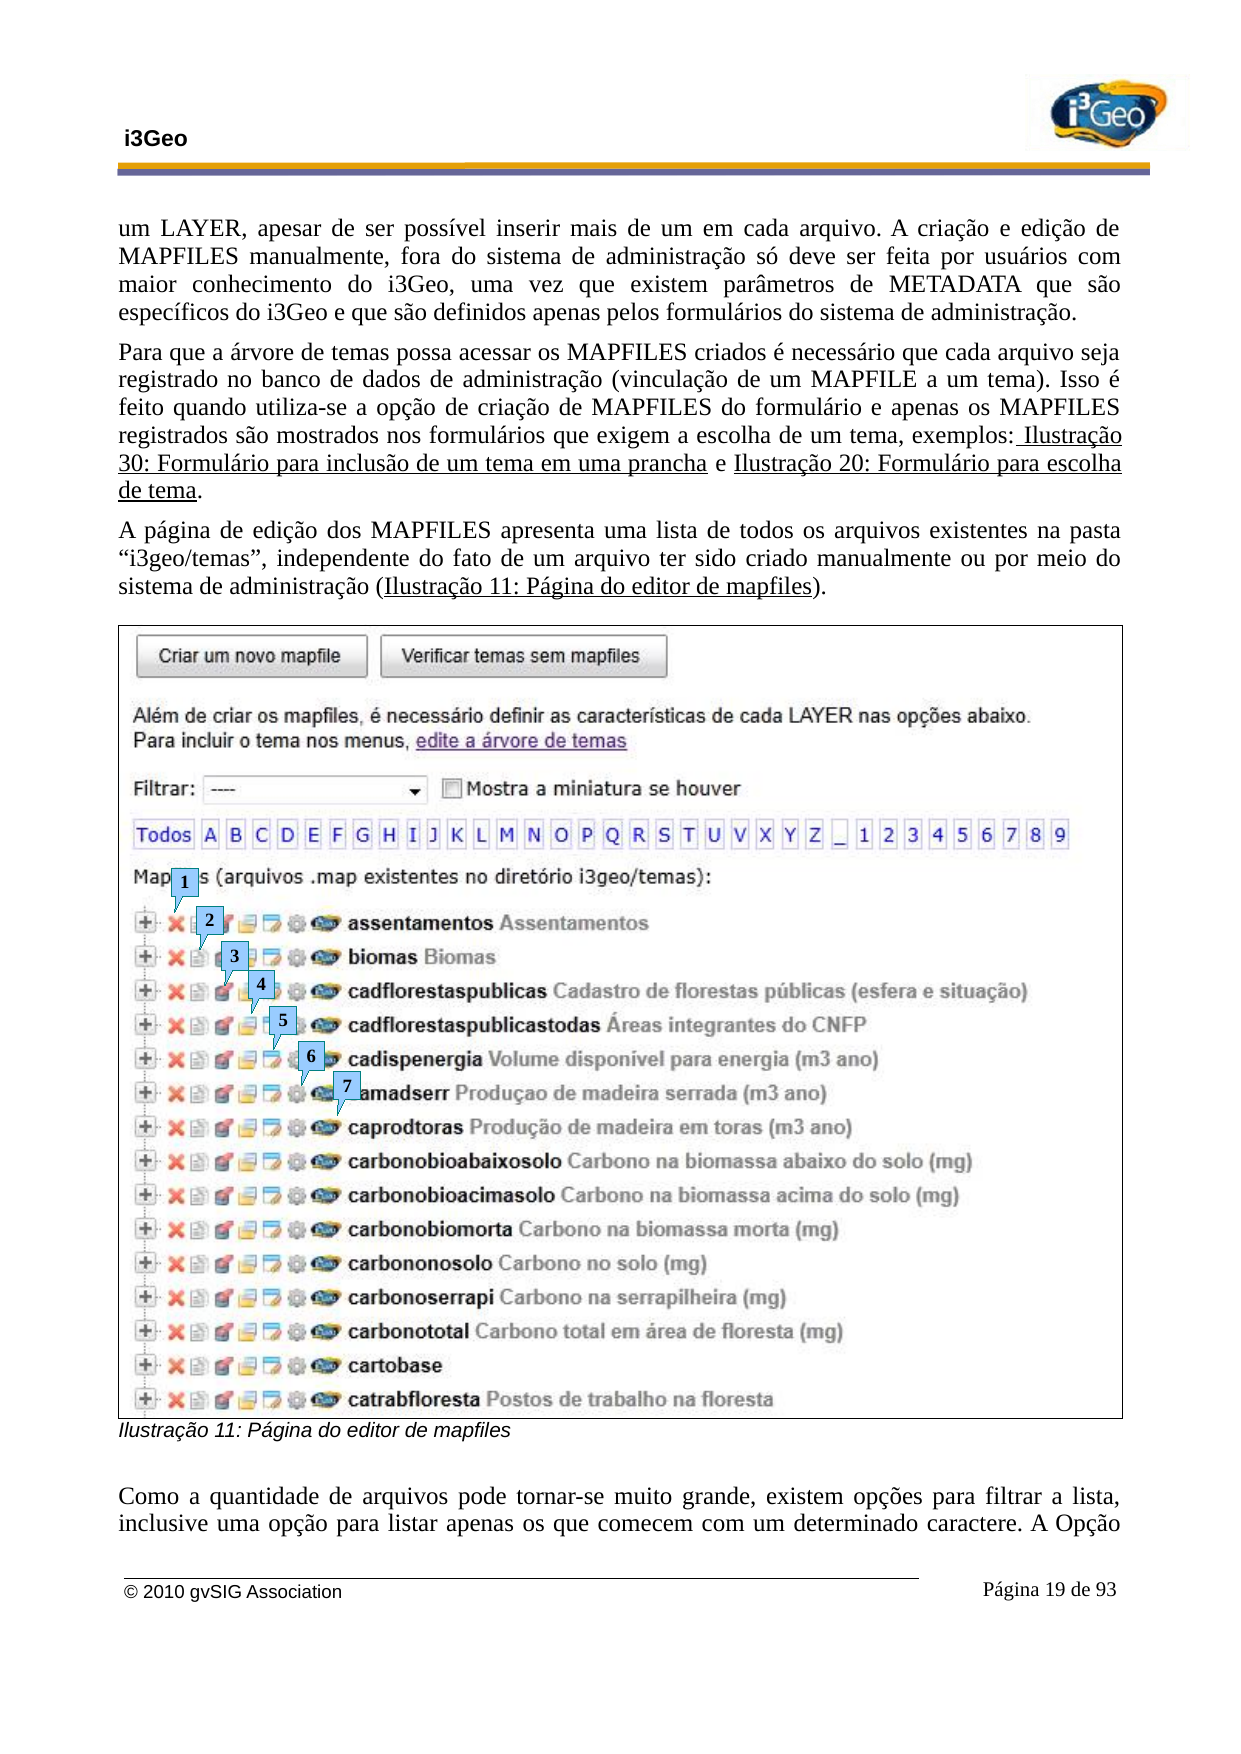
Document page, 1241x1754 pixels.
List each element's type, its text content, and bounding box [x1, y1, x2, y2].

picture [119, 626, 1122, 1418]
text A página de edição dos MAPFILES apresenta uma lista de todos os arquivos existentes na pasta “i3geo/temas”, independente do fato de um arquivo ter sido criado manualmente ou por meio do sistema de administração (Ilustração 11: Página do editor de mapfiles). [118, 517, 1122, 600]
text um LAYER, apesar de ser possível inserir mais de um em cada arquivo. A criação e edição de MAPFILES manualmente, fora do sistema de administração só deve ser feita por usuários com maior conhecimento do i3Geo, uma vez que existem parâmetros de METADATA que são específicos do i3Geo e que são definidos apenas pelos formulários do sistema de administração. [118, 214, 1122, 325]
text Para que a árvore de temas possa acessar os MAPFILES criados é necessário que cada arquivo seja registrado no banco de dados de administração (vinculação de um MAPFILE a um tema). Isso é feito quando utiliza-se a opção de criação de MAPFILES do formulário e apenas os MAPFILES registrados são mostrados nos formulários que exigem a escolha de um tema, exemplos: Ilustração 30: Formulário para inclusão de um tema em uma prancha e Ilustração 20: Formulário para escolha de tema. [118, 338, 1122, 504]
picture [1025, 74, 1191, 151]
text Ilustração 11: Página do editor de mapfiles [118, 1419, 1122, 1442]
text Como a quantidade de arquivos pode tornar-se muito grande, existem opções para filtrar a lista, inclusive uma opção para listar apenas os que comecem com um determinado caractere. A Opção [118, 1482, 1122, 1537]
